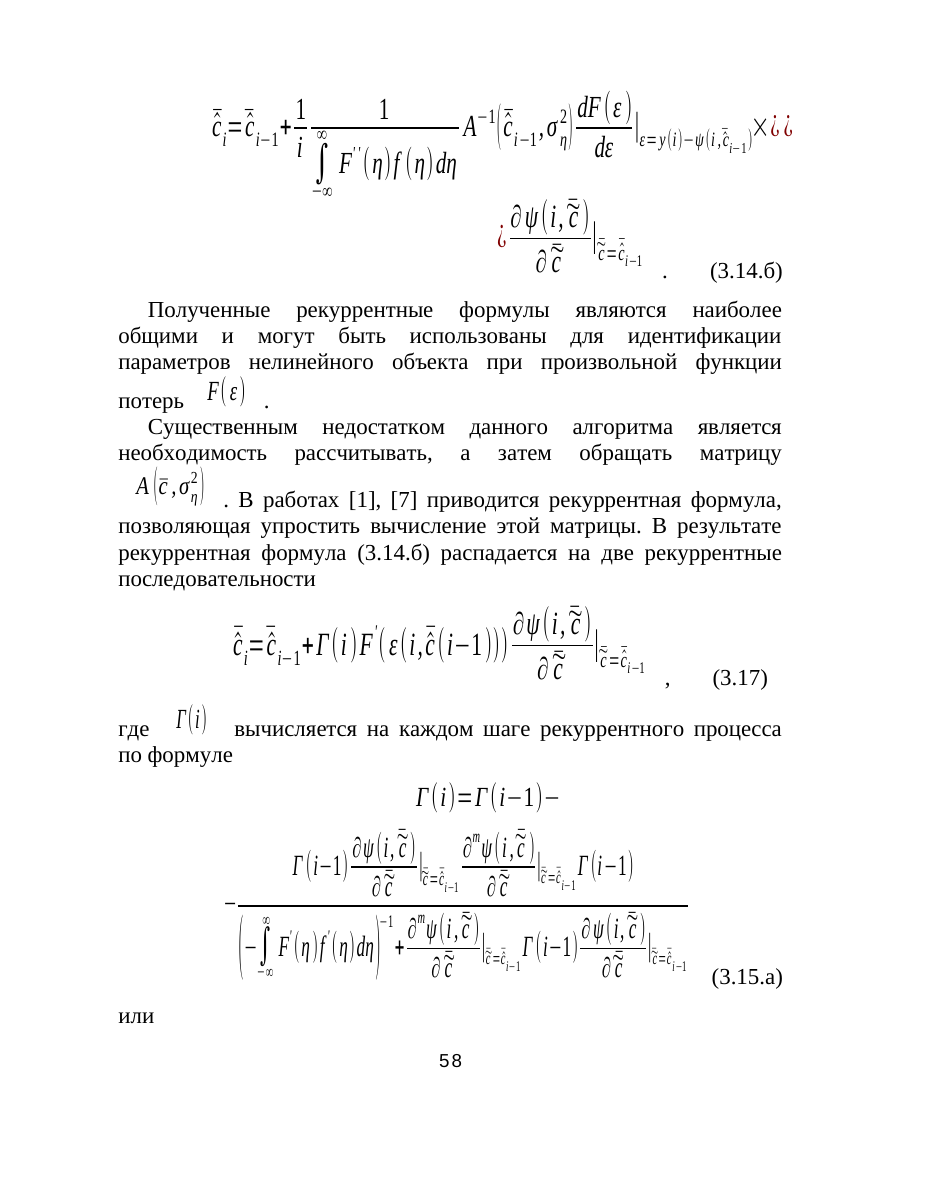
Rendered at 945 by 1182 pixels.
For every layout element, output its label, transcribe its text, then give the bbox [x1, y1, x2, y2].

text где вычисляется на каждом шаге рекуррентного процесса по формуле [118, 703, 783, 767]
text (3.15.а) [118, 826, 783, 989]
text Полученные рекуррентные формулы являются наиболее общими и могут быть использованы для идентификации параметров нелинейного объекта при произвольной функции потерь . [118, 296, 783, 413]
text или [118, 1002, 783, 1028]
text , (3.17) [118, 604, 783, 690]
text . (3.14.б) [118, 89, 783, 283]
text Существенным недостатком данного алгоритма является необходимость рассчитывать, а затем обращать матрицу . В работах [1], [7] приводится рекуррентная формула, позволяющая упростить вычисление этой матрицы. В результате рекуррентная формула (3.14.б) распадается на две рекуррентные последовательности [118, 413, 783, 592]
